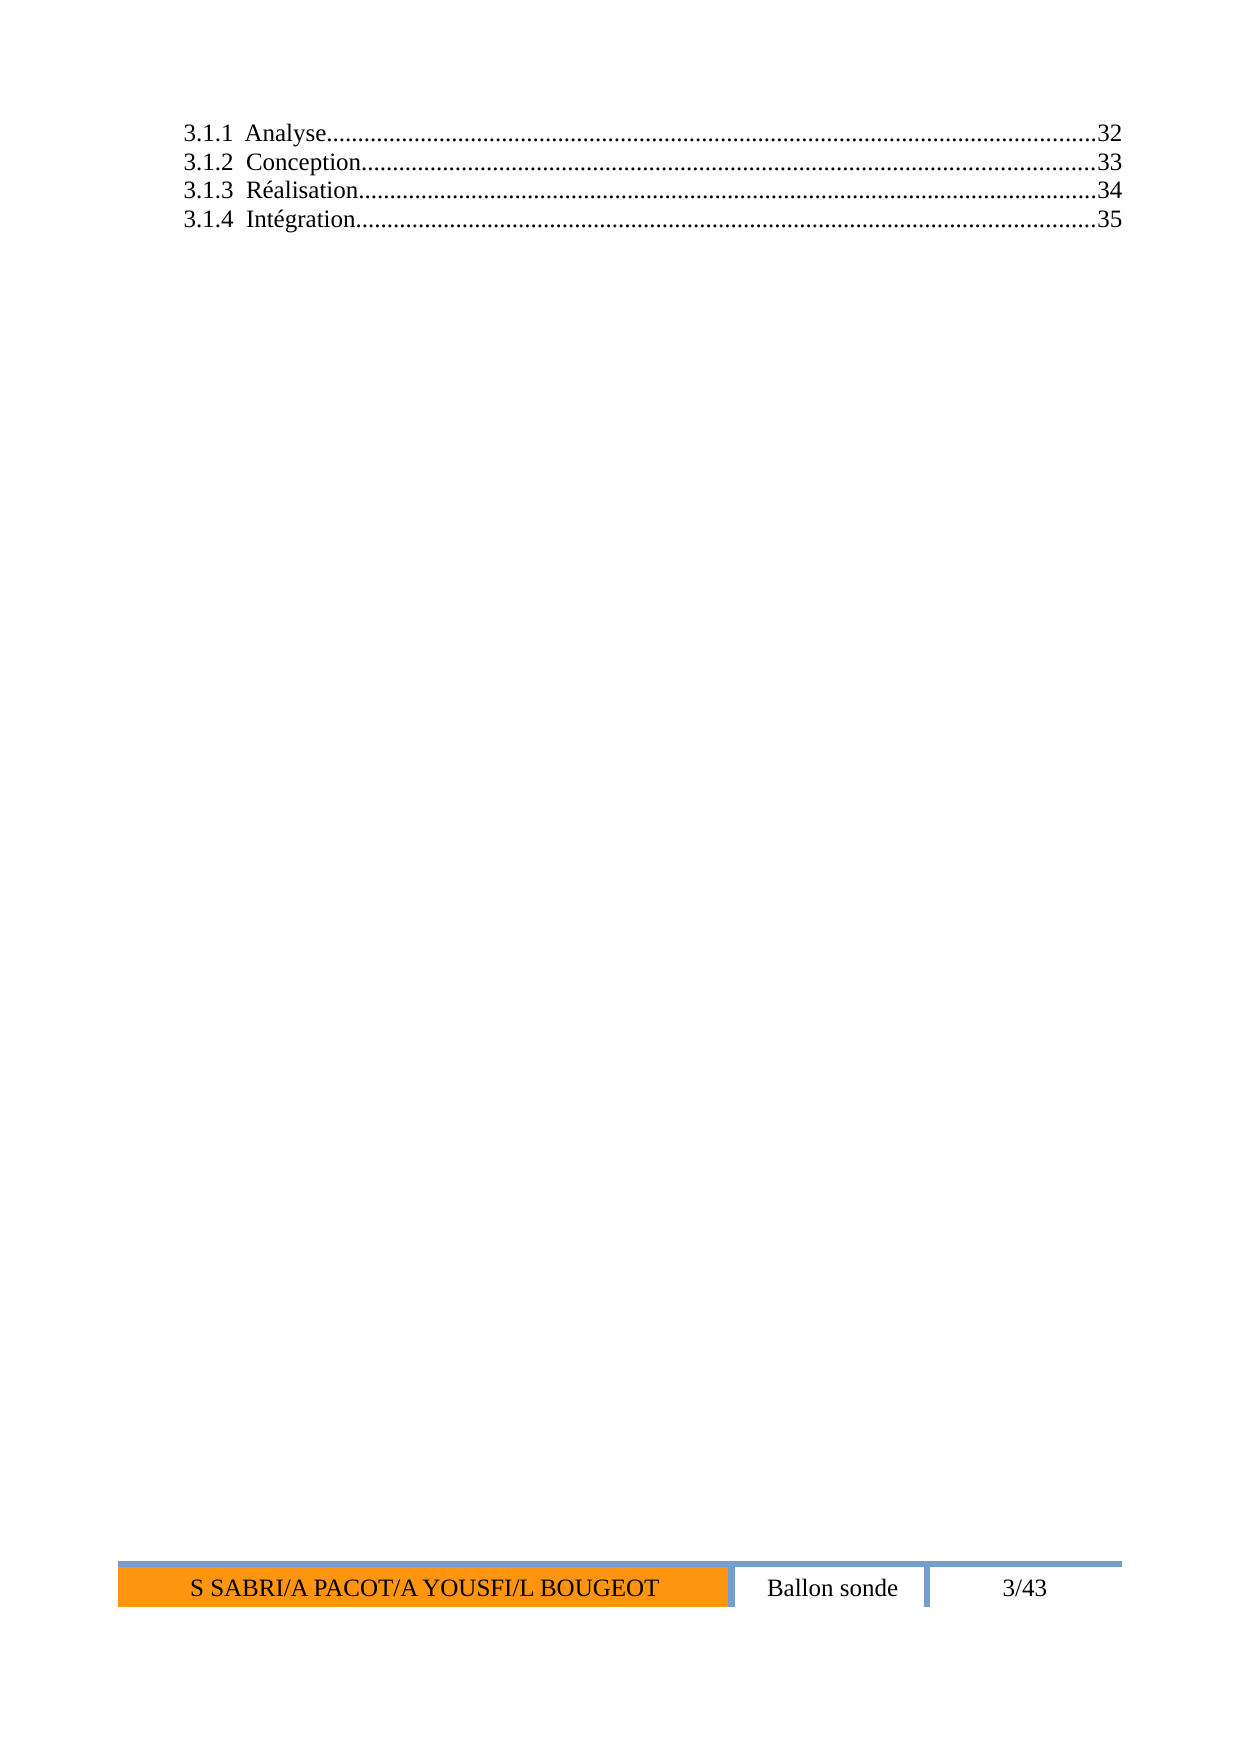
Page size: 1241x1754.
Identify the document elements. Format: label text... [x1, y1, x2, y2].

text 3.1.2 Conception 33 [177, 147, 1122, 176]
text 3.1.3 Réalisation 34 [177, 176, 1122, 204]
text 3.1.1 Analyse 32 [177, 118, 1122, 147]
text 3.1.4 Intégration 35 [177, 204, 1122, 233]
